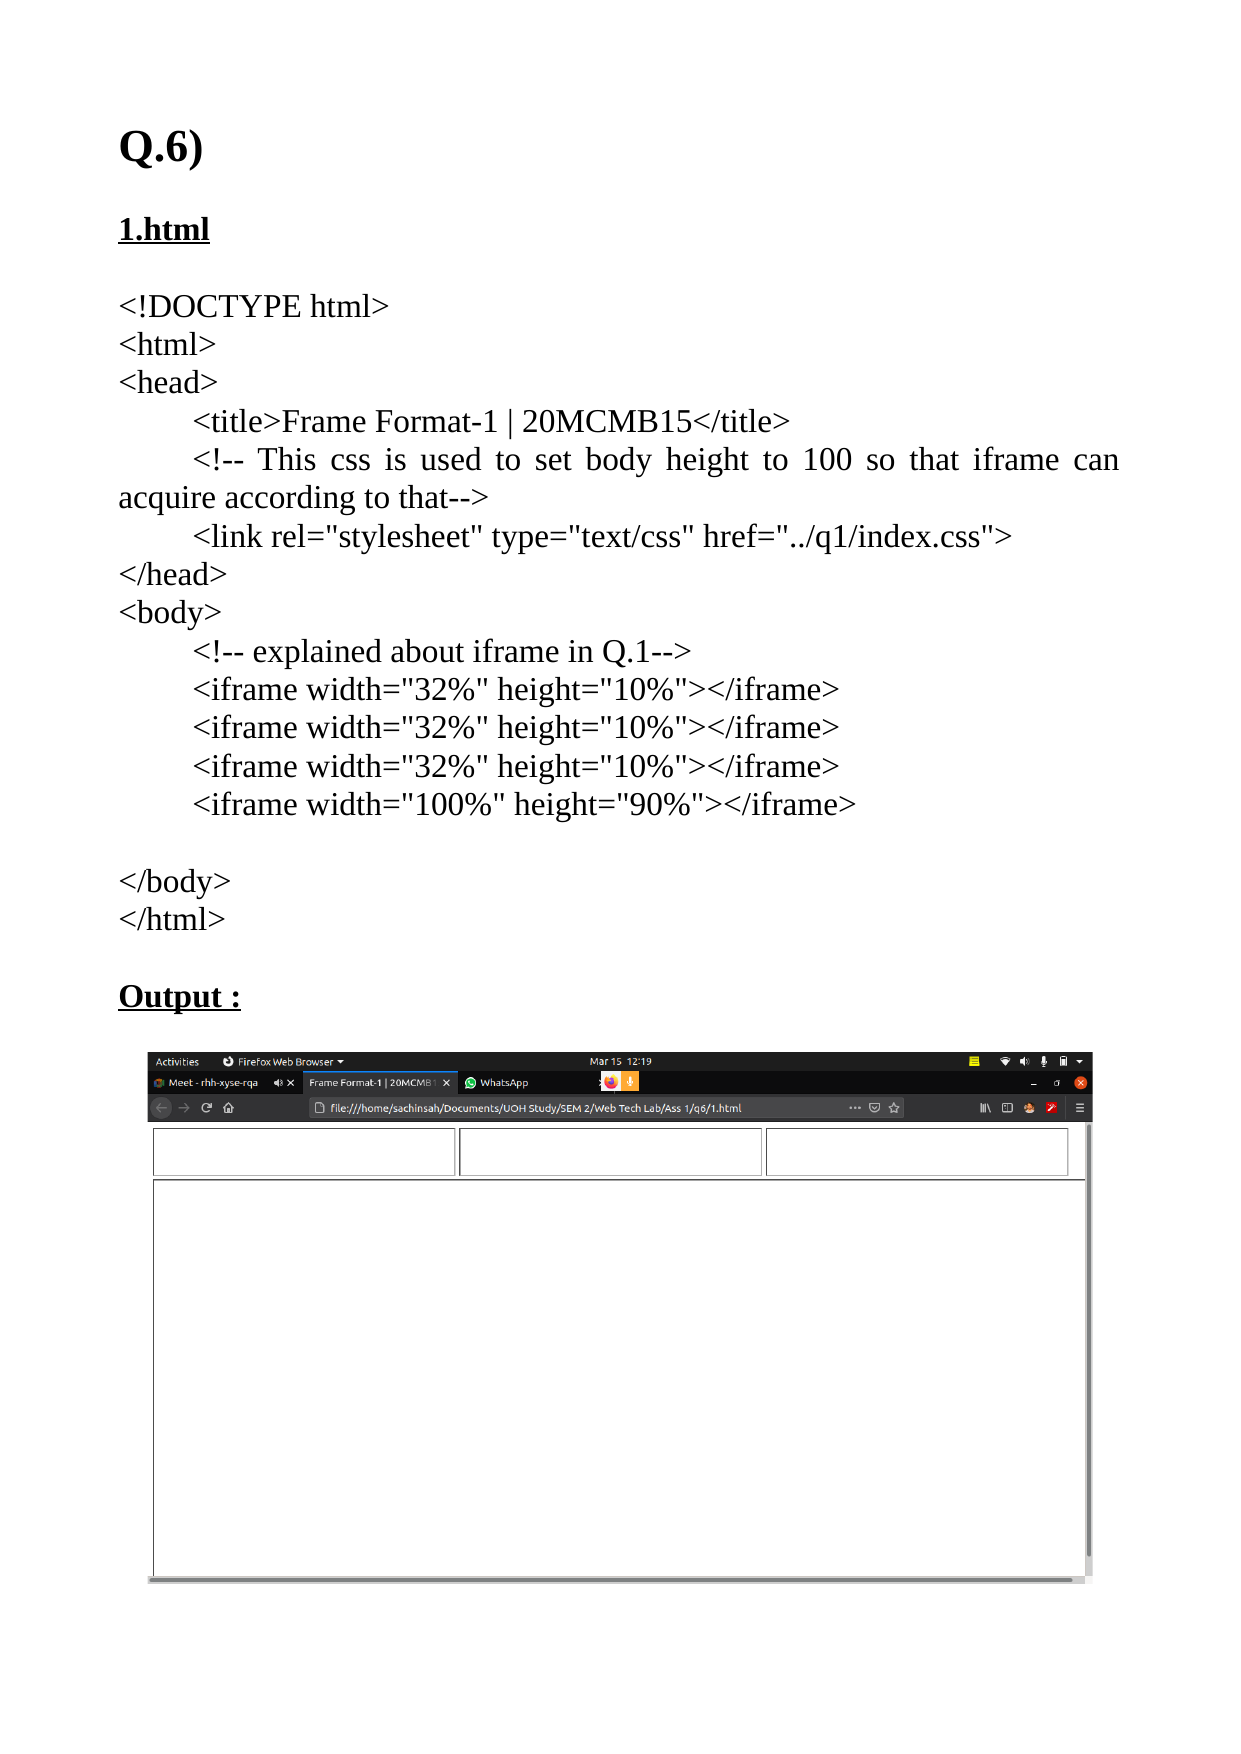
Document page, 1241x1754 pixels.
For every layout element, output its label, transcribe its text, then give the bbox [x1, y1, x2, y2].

text </html> [118, 899, 1122, 937]
text <html> [118, 324, 1122, 362]
text <link rel="stylesheet" type="text/css" href="../q1/index.css"> [118, 516, 1122, 554]
text <!-- This css is used to set body height to 100 so that iframe can acquire according to that--> [118, 439, 1122, 516]
text <iframe width="32%" height="10%"></iframe> [118, 746, 1122, 784]
text <iframe width="100%" height="90%"></iframe> [118, 784, 1122, 822]
text <body> [118, 592, 1122, 631]
picture [147, 1052, 1093, 1584]
text Output : [118, 976, 1122, 1014]
text <!-- explained about iframe in Q.1--> [118, 631, 1122, 669]
text <iframe width="32%" height="10%"></iframe> [118, 669, 1122, 707]
text </head> [118, 554, 1122, 592]
text <iframe width="32%" height="10%"></iframe> [118, 707, 1122, 746]
text <head> [118, 362, 1122, 401]
text </body> [118, 861, 1122, 899]
text Q.6) [118, 118, 1122, 171]
text <!DOCTYPE html> [118, 286, 1122, 324]
text 1.html [118, 209, 1122, 247]
text <title>Frame Format-1 | 20MCMB15</title> [118, 401, 1122, 439]
